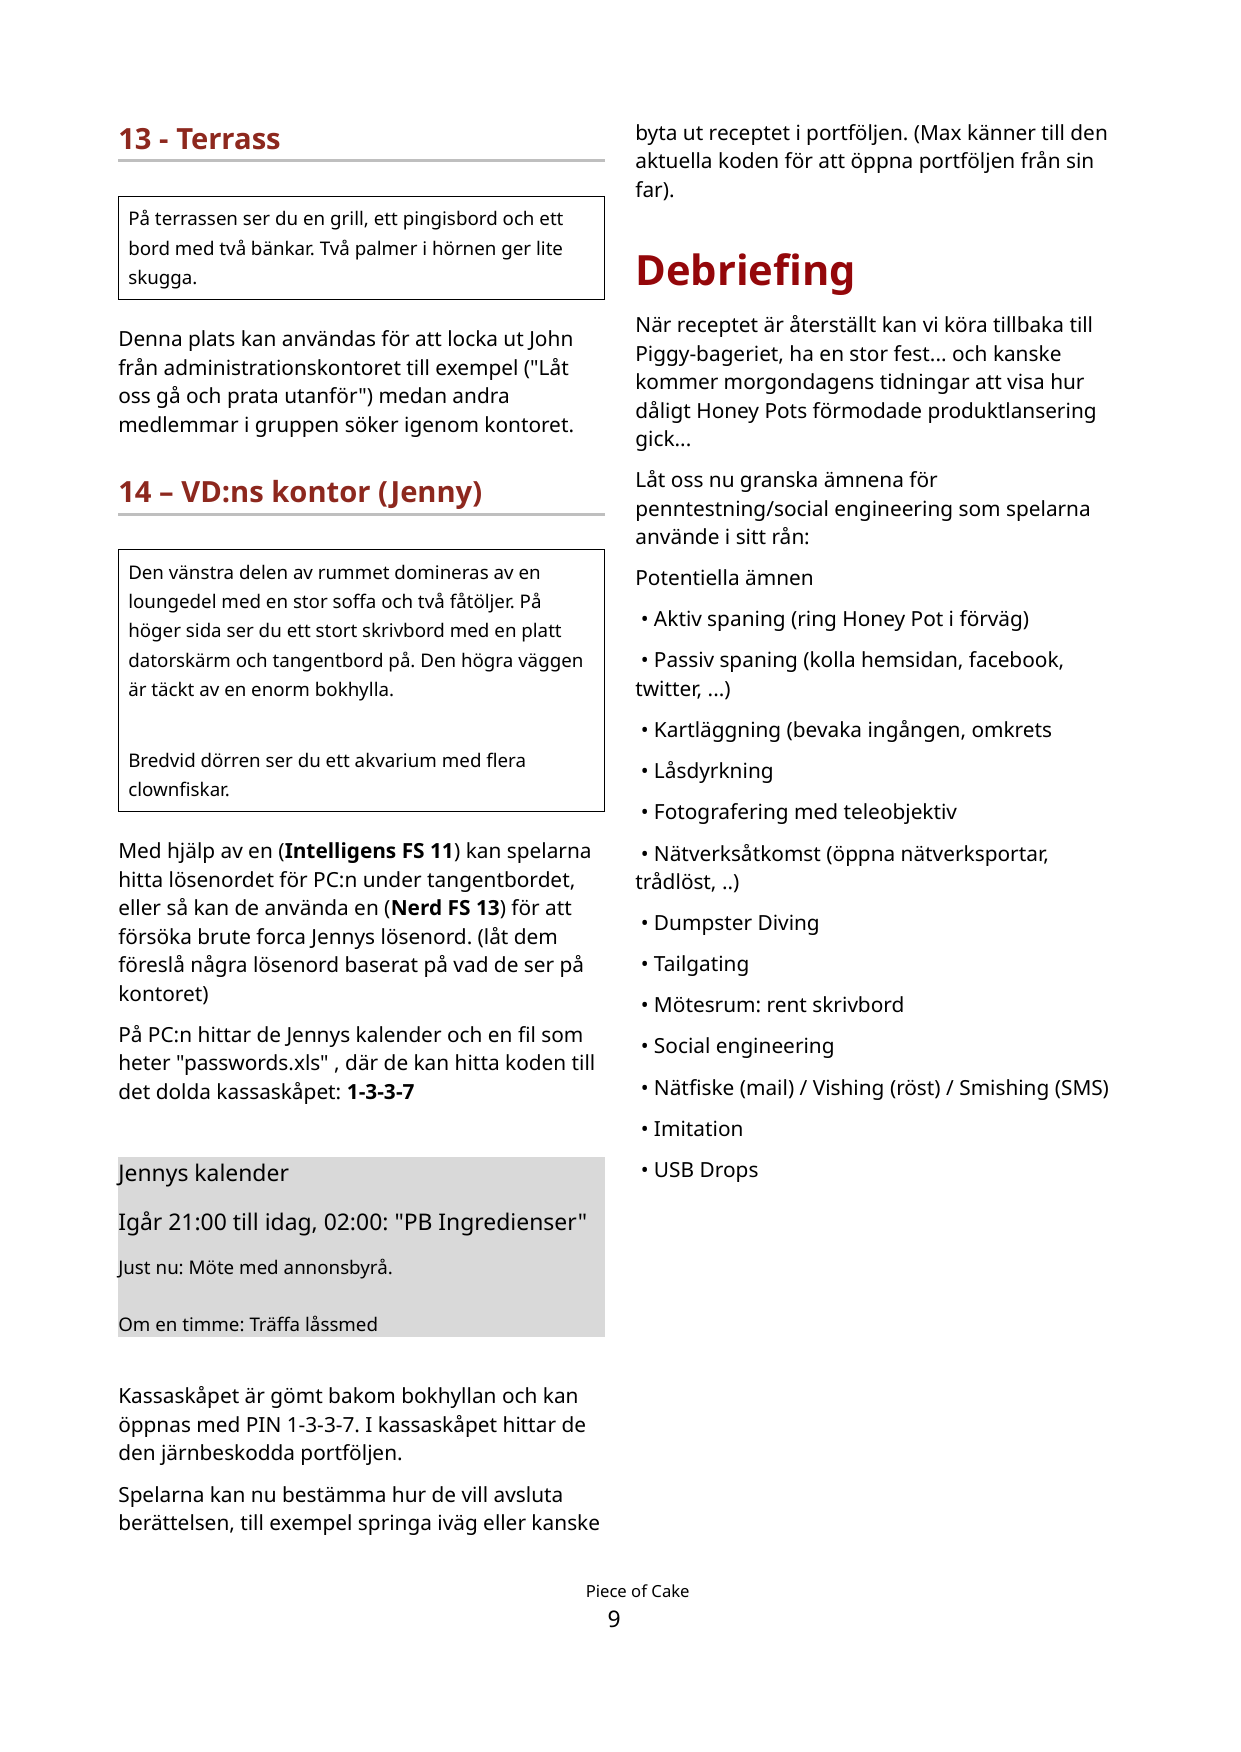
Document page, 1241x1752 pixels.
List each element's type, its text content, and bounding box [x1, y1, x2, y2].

subtitle 14 – VD:ns kontor (Jenny) [118, 472, 605, 513]
text • Passiv spaning (kolla hemsidan, facebook, twitter, ...) [635, 646, 1122, 702]
subtitle Debriefing [635, 241, 1122, 298]
text Kassaskåpet är gömt bakom bokhyllan och kan öppnas med PIN 1-3-3-7. I kassaskåpet hittar de den järnbeskodda portföljen. [118, 1382, 605, 1467]
subtitle Igår 21:00 till idag, 02:00: "PB Ingredienser" [118, 1205, 605, 1237]
text Bredvid dörren ser du ett akvarium med flera clownfiskar. [119, 737, 604, 811]
text • Imitation [635, 1114, 1122, 1142]
text På PC:n hittar de Jennys kalender och en fil som heter "passwords.xls" , där de kan hitta koden till det dolda kassaskåpet: 1-3-3-7 [118, 1020, 605, 1105]
text • Nätfiske (mail) / Vishing (röst) / Smishing (SMS) [635, 1073, 1122, 1101]
text • Dumpster Diving [635, 908, 1122, 937]
text • Fotografering med teleobjektiv [635, 797, 1122, 826]
text • Låsdyrkning [635, 756, 1122, 785]
subtitle Jennys kalender [118, 1157, 605, 1188]
text Låt oss nu granska ämnena för penntestning/social engineering som spelarna använde i sitt rån: [635, 465, 1122, 551]
text Den vänstra delen av rummet domineras av en loungedel med en stor soffa och två fåtöljer. På höger sida ser du ett stort skrivbord med en platt datorskärm och tangentbord på. Den högra väggen är täckt av en enorm bokhylla. [119, 550, 604, 702]
text • Aktiv spaning (ring Honey Pot i förväg) [635, 604, 1122, 633]
text Potentiella ämnen [635, 563, 1122, 592]
text • Nätverksåtkomst (öppna nätverksportar, trådlöst, ..) [635, 839, 1122, 896]
text • Kartläggning (bevaka ingången, omkrets [635, 715, 1122, 744]
text • Tailgating [635, 949, 1122, 978]
text Denna plats kan användas för att locka ut John från administrationskontoret till exempel ("Låt oss gå och prata utanför") medan andra medlemmar i gruppen söker igenom kontoret. [118, 324, 605, 438]
text Just nu: Möte med annonsbyrå. [118, 1254, 605, 1305]
text • Social engineering [635, 1032, 1122, 1060]
text byta ut receptet i portföljen. (Max känner till den aktuella koden för att öppna portföljen från sin far). [635, 118, 1122, 203]
text • Mötesrum: rent skrivbord [635, 991, 1122, 1019]
text När receptet är återställt kan vi köra tillbaka till Piggy-bageriet, ha en stor fest... och kanske kommer morgondagens tidningar att visa hur dåligt Honey Pots förmodade produktlansering gick... [635, 310, 1122, 453]
text Med hjälp av en (Intelligens FS 11) kan spelarna hitta lösenordet för PC:n under tangentbordet, eller så kan de använda en (Nerd FS 13) för att försöka brute forca Jennys lösenord. (låt dem föreslå några lösenord baserat på vad de ser på kontoret) [118, 837, 605, 1007]
text Om en timme: Träffa låssmed [118, 1311, 605, 1337]
text Spelarna kan nu bestämma hur de vill avsluta berättelsen, till exempel springa iväg eller kanske [118, 1480, 605, 1537]
subtitle 13 - Terrass [118, 118, 605, 159]
text • USB Drops [635, 1155, 1122, 1183]
text På terrassen ser du en grill, ett pingisbord och ett bord med två bänkar. Två palmer i hörnen ger lite skugga. [119, 197, 604, 299]
